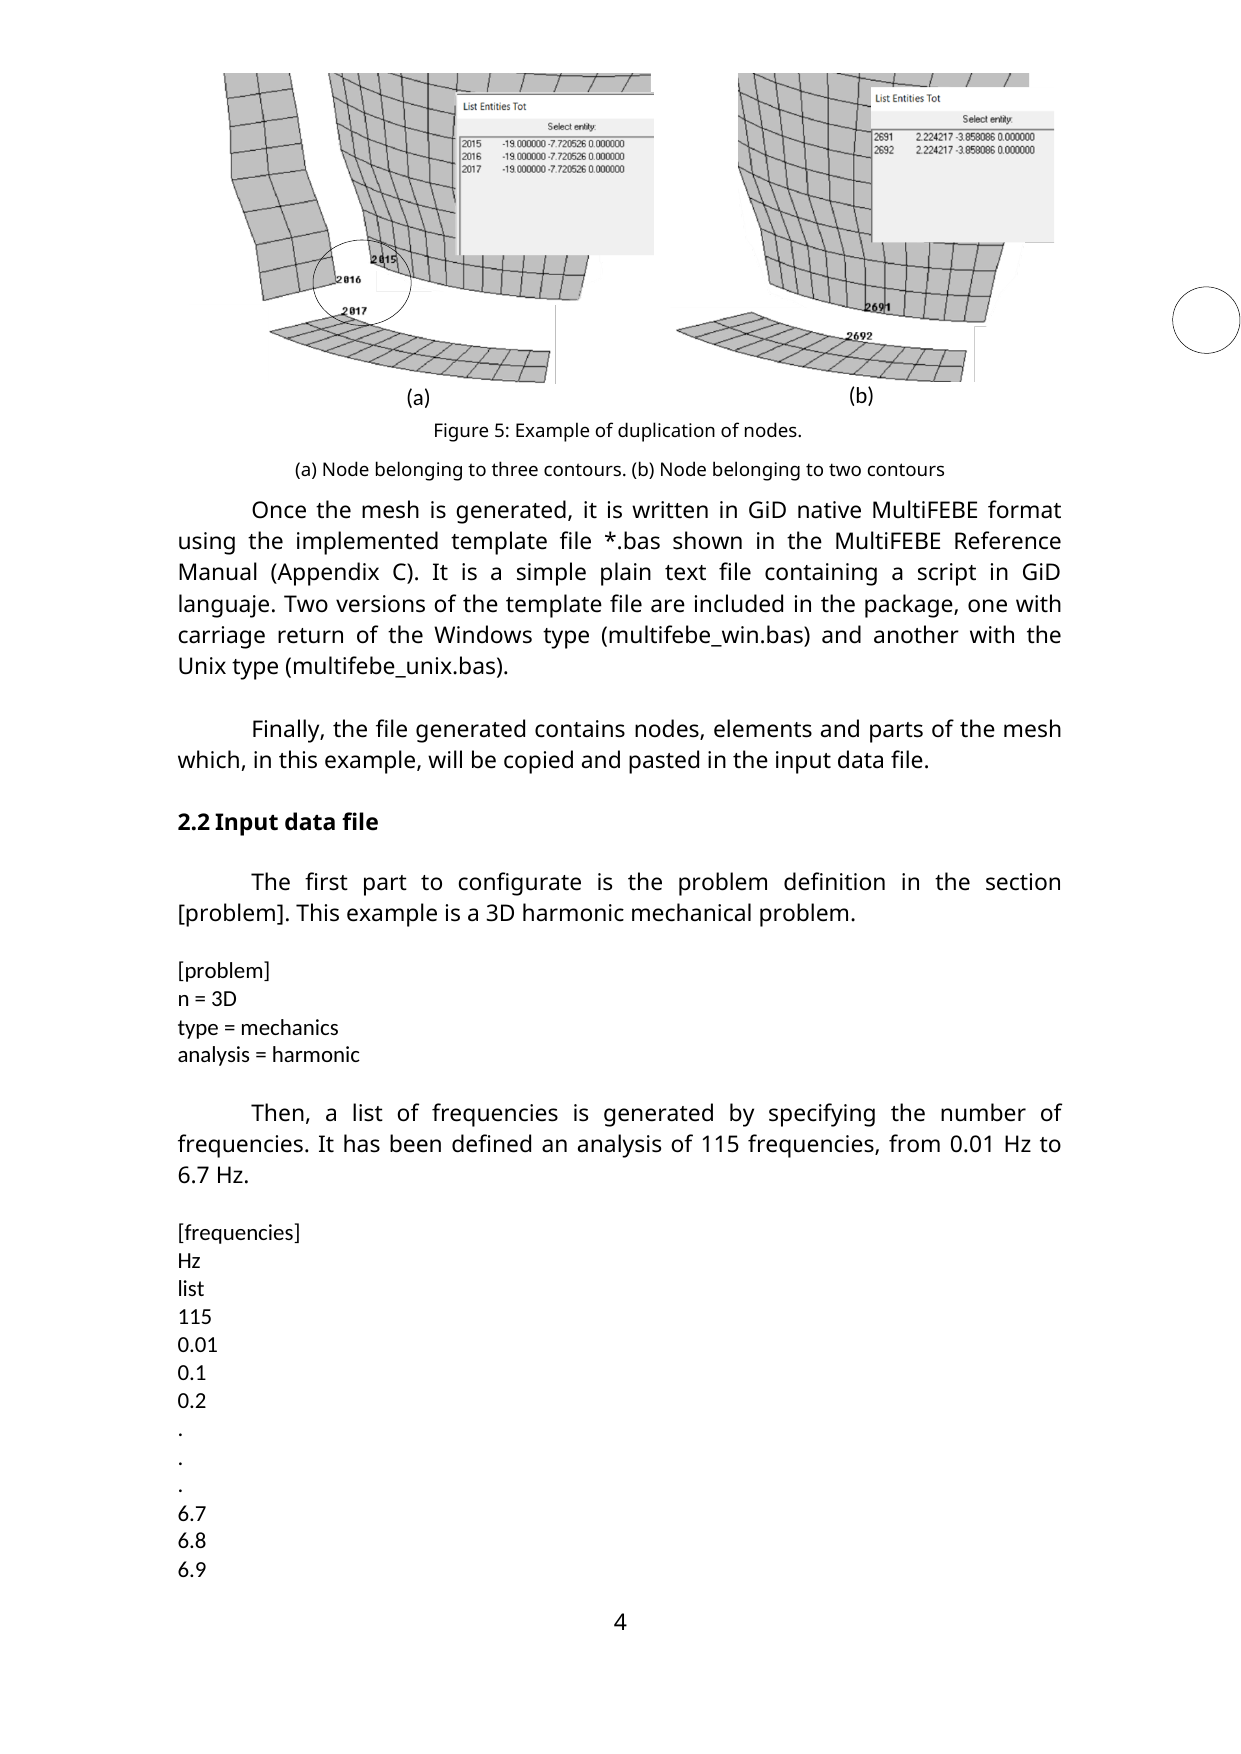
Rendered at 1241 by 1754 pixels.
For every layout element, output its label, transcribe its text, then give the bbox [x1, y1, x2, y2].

table_cell (b) [659, 74, 1063, 412]
text analysis = harmonic [177, 1041, 1063, 1069]
text 0.01 [177, 1331, 1063, 1358]
text Then, a list of frequencies is generated by specifying the number of frequencies. It has been defined an analysis of 115 frequencies, from 0.01 Hz to 6.7 Hz. [177, 1097, 1063, 1190]
text 6.9 [177, 1555, 1063, 1583]
text [problem] [177, 957, 1063, 984]
text Hz [177, 1246, 1063, 1274]
table_cell Figure 5: Example of duplication of nodes. (a) Node belonging to three contours. (b) Node belonging to two contours [177, 412, 1063, 494]
text [frequencies] [177, 1218, 1063, 1246]
text Finally, the file generated contains nodes, elements and parts of the mesh which, in this example, will be copied and pasted in the input data file. [177, 713, 1063, 775]
text 0.1 [177, 1358, 1063, 1387]
text . [177, 1443, 1063, 1471]
list Input data file [177, 806, 1063, 838]
text 6.7 [177, 1499, 1063, 1527]
text type = mechanics [177, 1013, 1063, 1041]
text . [177, 1414, 1063, 1443]
text 0.2 [177, 1387, 1063, 1414]
text Once the mesh is generated, it is written in GiD native MultiFEBE format using the implemented template file *.bas shown in the MultiFEBE Reference Manual (Appendix C). It is a simple plain text file containing a script in GiD languaje. Two versions of the template file are included in the package, one with carriage return of the Windows type (multifebe_win.bas) and another with the Unix type (multifebe_unix.bas). [177, 494, 1063, 681]
text list [177, 1274, 1063, 1302]
text 115 [177, 1302, 1063, 1331]
text The first part to configurate is the problem definition in the section [problem]. This example is a 3D harmonic mechanical problem. [177, 866, 1063, 928]
text 6.8 [177, 1527, 1063, 1555]
text n = 3D [177, 984, 1063, 1013]
text . [177, 1471, 1063, 1499]
table_cell (a) [177, 74, 659, 412]
